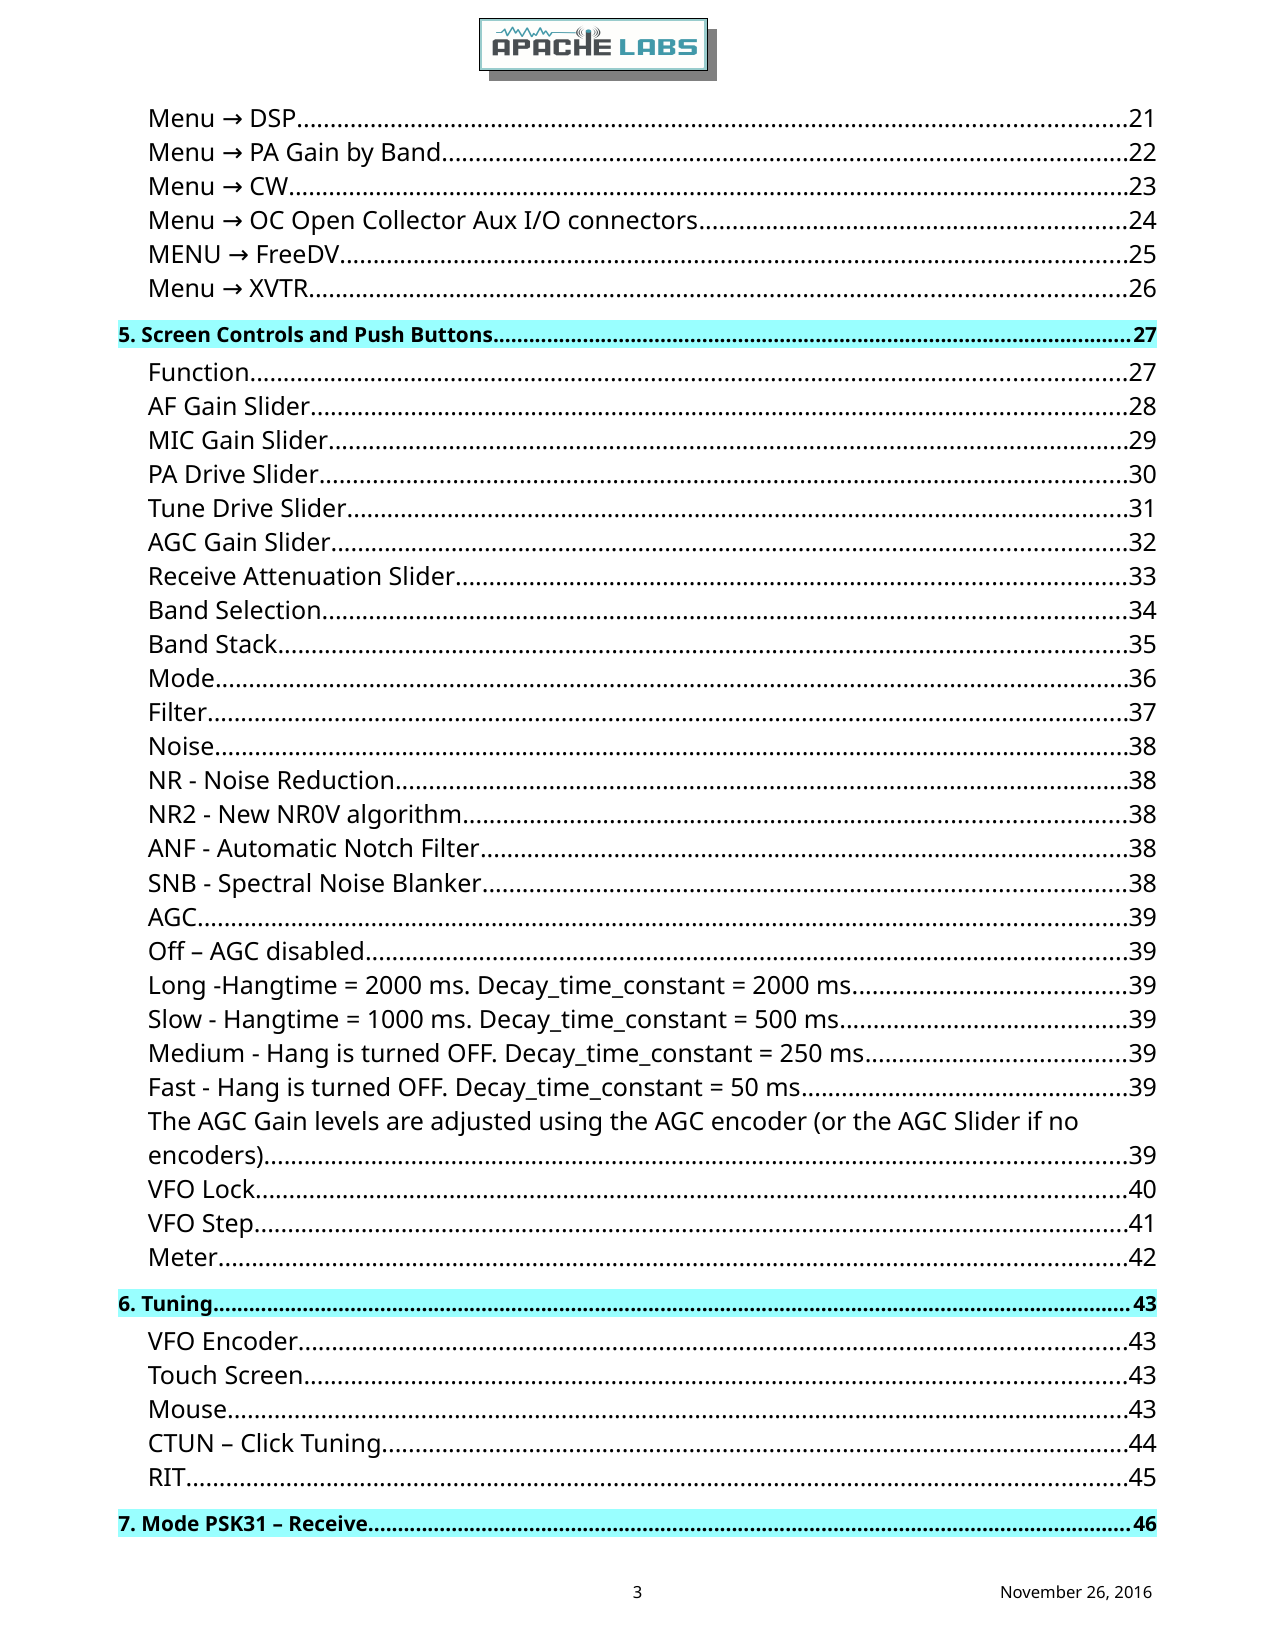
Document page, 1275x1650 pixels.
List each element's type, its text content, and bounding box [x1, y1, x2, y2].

text SNB - Spectral Noise Blanker 38 [148, 865, 1157, 899]
text MIC Gain Slider 29 [148, 422, 1157, 456]
text Touch Screen 43 [148, 1357, 1157, 1392]
text Menu → CW 23 [148, 168, 1157, 203]
text Tune Drive Slider 31 [148, 491, 1157, 524]
text Meter 42 [148, 1240, 1157, 1274]
text Menu → OC Open Collector Aux I/O connectors 24 [148, 203, 1157, 237]
text CTUN – Click Tuning 44 [148, 1426, 1157, 1460]
text NR2 - New NR0V algorithm 38 [148, 797, 1157, 831]
text AF Gain Slider 28 [148, 388, 1157, 422]
text Menu → XVTR 26 [148, 271, 1157, 305]
text ANF - Automatic Notch Filter 38 [148, 831, 1157, 865]
text Band Stack 35 [148, 627, 1157, 661]
text Menu → DSP 21 [148, 100, 1157, 134]
text Mode 36 [148, 661, 1157, 695]
text Noise 38 [148, 729, 1157, 763]
text Mouse 43 [148, 1392, 1157, 1426]
text Receive Attenuation Slider 33 [148, 559, 1157, 593]
text RIT 45 [148, 1460, 1157, 1494]
text PA Drive Slider 30 [148, 456, 1157, 491]
text AGC 39 [148, 899, 1157, 933]
text MENU → FreeDV 25 [148, 237, 1157, 271]
text Band Selection 34 [148, 593, 1157, 627]
text VFO Step 41 [148, 1206, 1157, 1240]
text Menu → PA Gain by Band 22 [148, 134, 1157, 168]
text Medium - Hang is turned OFF. Decay_time_constant = 250 ms 39 [148, 1036, 1157, 1069]
text Long -Hangtime = 2000 ms. Decay_time_constant = 2000 ms. 39 [148, 967, 1157, 1001]
text VFO Lock 40 [148, 1172, 1157, 1206]
text Function 27 [148, 354, 1157, 388]
text Filter 37 [148, 695, 1157, 729]
text VFO Encoder 43 [148, 1323, 1157, 1357]
text Fast - Hang is turned OFF. Decay_time_constant = 50 ms 39 [148, 1069, 1157, 1104]
text AGC Gain Slider 32 [148, 524, 1157, 559]
picture [482, 21, 704, 68]
text The AGC Gain levels are adjusted using the AGC encoder (or the AGC Slider if no encoders). 39 [148, 1104, 1157, 1172]
text Off – AGC disabled 39 [148, 933, 1157, 967]
text Slow - Hangtime = 1000 ms. Decay_time_constant = 500 ms 39 [148, 1001, 1157, 1036]
text NR - Noise Reduction 38 [148, 763, 1157, 797]
